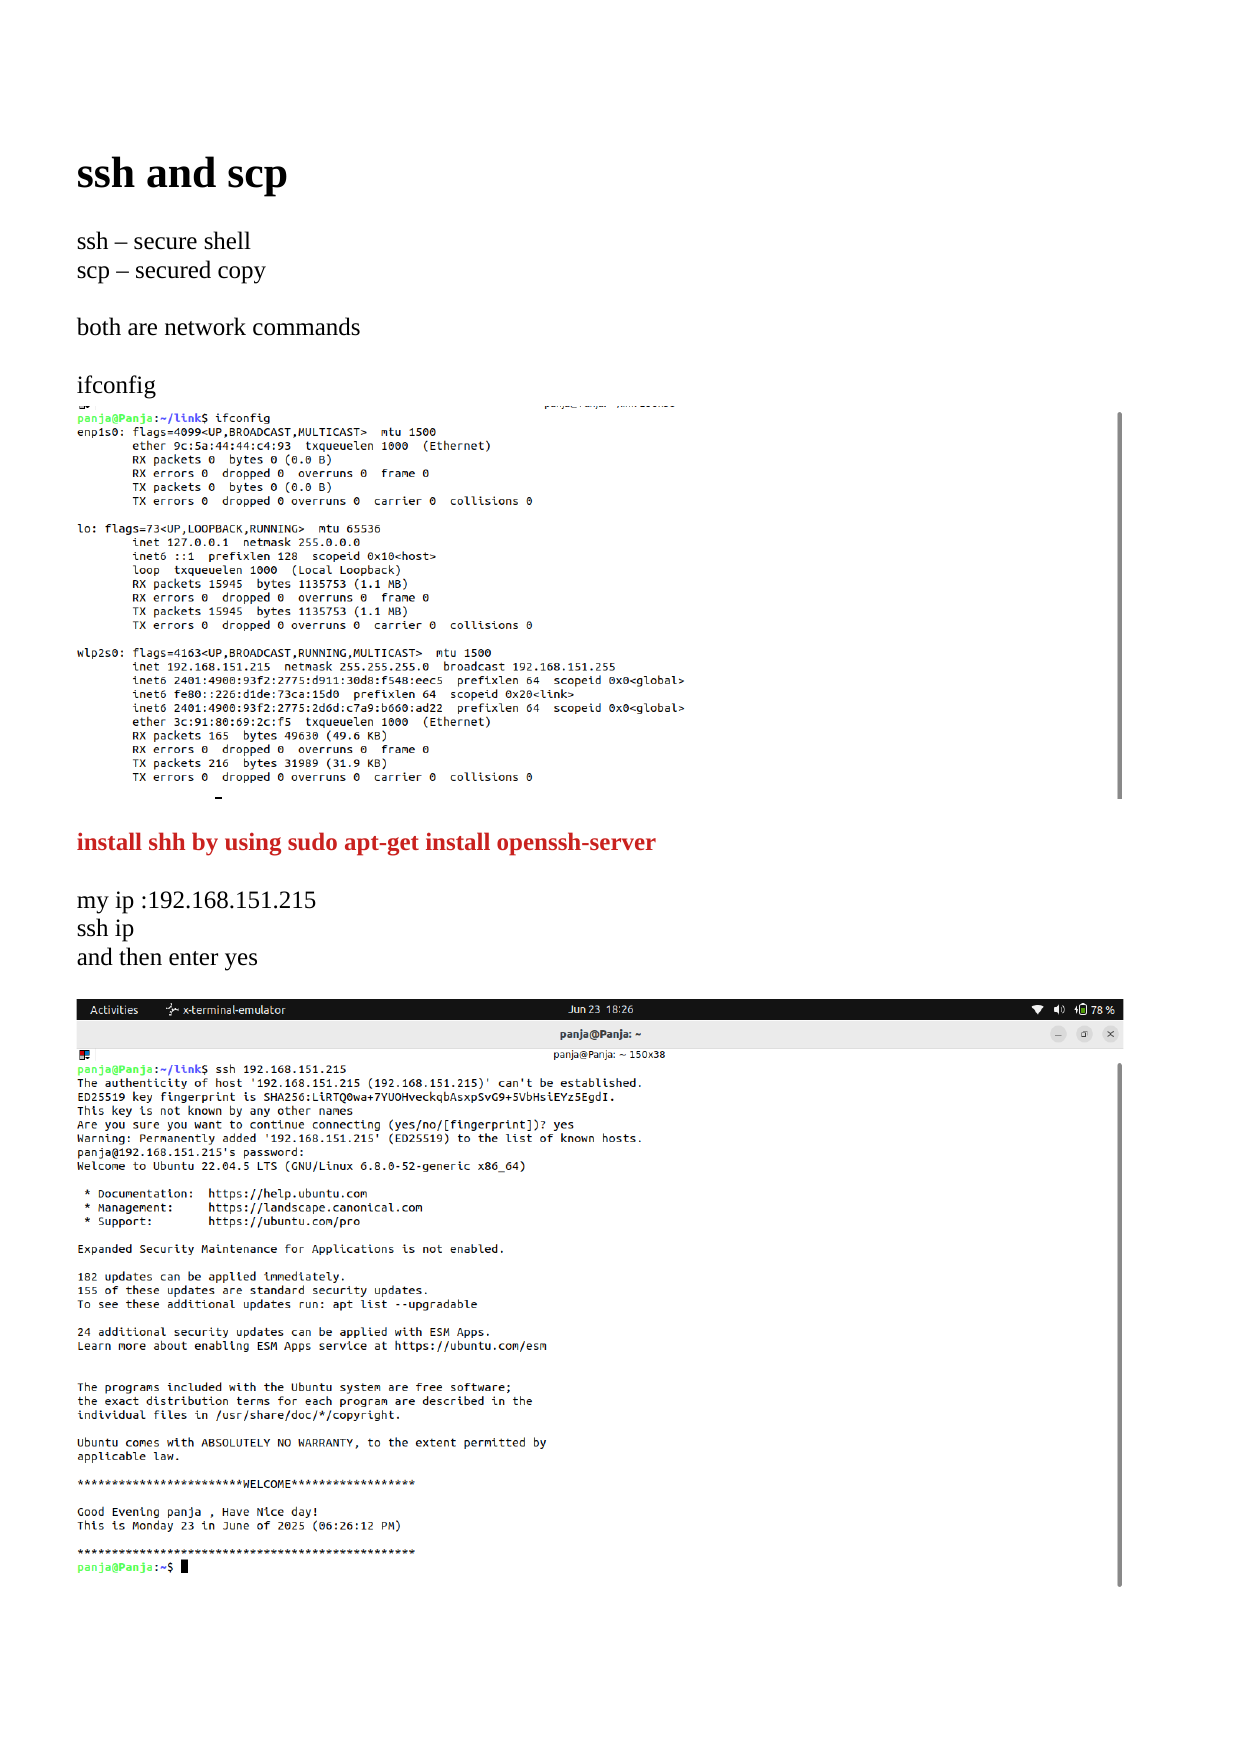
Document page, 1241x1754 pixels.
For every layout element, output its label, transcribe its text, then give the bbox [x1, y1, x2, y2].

text ssh and scp [77, 147, 1123, 197]
picture [76, 999, 1124, 1589]
text install shh by using sudo apt-get install openssh-server [77, 827, 1123, 856]
text ssh – secure shell [77, 226, 1123, 255]
text my ip :192.168.151.215 [77, 885, 1123, 913]
text both are network commands [77, 312, 1123, 341]
text ssh ip [77, 913, 1123, 942]
text and then enter yes [77, 942, 1123, 971]
text ifconfig [77, 370, 1123, 398]
text scp – secured copy [77, 255, 1123, 283]
picture [76, 406, 1124, 799]
